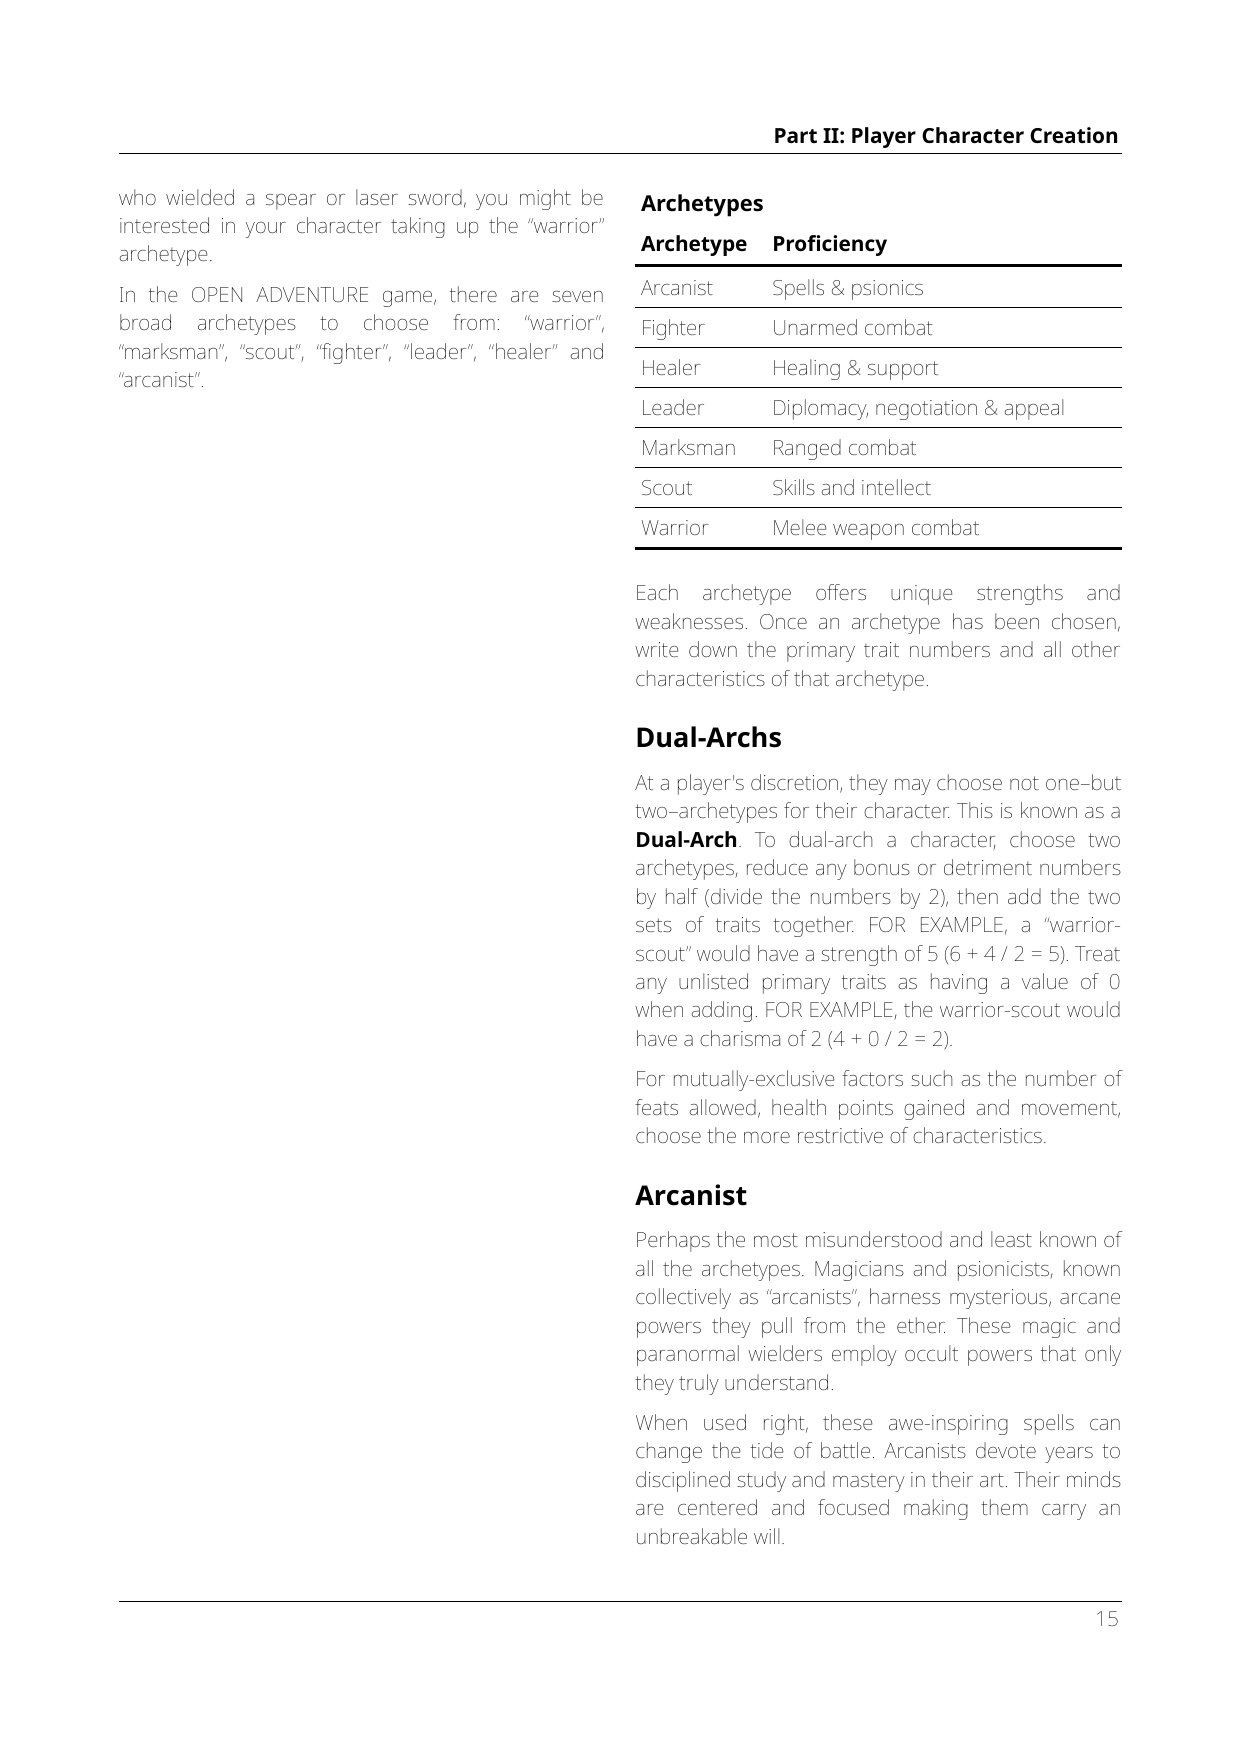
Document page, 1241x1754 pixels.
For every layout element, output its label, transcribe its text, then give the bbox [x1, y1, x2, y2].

table_cell Diplomacy, negotiation & appeal [766, 388, 1122, 427]
subtitle Dual-Archs [635, 719, 1122, 756]
text For mutually-exclusive factors such as the number of feats allowed, health points gained and movement, choose the more restrictive of characteristics. [635, 1064, 1122, 1150]
table_cell Archetype [635, 224, 766, 264]
text Each archetype offers unique strengths and weaknesses. Once an archetype has been chosen, write down the primary trait numbers and all other characteristics of that archetype. [635, 550, 1122, 692]
text who wielded a spear or laser sword, you might be interested in your character taking up the “warrior” archetype. [118, 183, 605, 268]
text When used right, these awe-inspiring spells can change the tide of battle. Arcanists devote years to disciplined study and mastery in their art. Their minds are centered and focused making them carry an unbreakable will. [635, 1408, 1122, 1550]
table_cell Healer [635, 348, 766, 387]
text In the OPEN ADVENTURE game, there are seven broad archetypes to choose from: “warrior”, “marksman”, “scout”, “fighter”, “leader”, “healer” and “arcanist”. [118, 280, 605, 394]
table_cell Warrior [635, 508, 766, 547]
table_cell Skills and intellect [766, 468, 1122, 507]
table_cell Scout [635, 468, 766, 507]
table_cell Melee weapon combat [766, 508, 1122, 547]
table_cell Healing & support [766, 348, 1122, 387]
table_cell Leader [635, 388, 766, 427]
text Perhaps the most misunderstood and least known of all the archetypes. Magicians and psionicists, known collectively as “arcanists”, harness mysterious, arcane powers they pull from the ether. These magic and paranormal wielders employ occult powers that only they truly understand. [635, 1226, 1122, 1396]
table_cell Spells & psionics [766, 267, 1122, 307]
table_cell Fighter [635, 308, 766, 347]
table_cell Unarmed combat [766, 308, 1122, 347]
table_cell Arcanist [635, 267, 766, 307]
text At a player's discretion, they may choose not one–but two–archetypes for their character. This is known as a Dual-Arch. To dual-arch a character, choose two archetypes, reduce any bonus or detriment numbers by half (divide the numbers by 2), then add the two sets of traits together. FOR EXAMPLE, a “warrior-scout” would have a strength of 5 (6 + 4 / 2 = 5). Treat any unlisted primary traits as having a value of 0 when adding. FOR EXAMPLE, the warrior-scout would have a charisma of 2 (4 + 0 / 2 = 2). [635, 768, 1122, 1052]
table_cell Marksman [635, 428, 766, 467]
table_cell Proficiency [766, 224, 1122, 264]
table_cell Ranged combat [766, 428, 1122, 467]
subtitle Arcanist [635, 1176, 1122, 1213]
table_header Archetypes [635, 183, 1122, 224]
